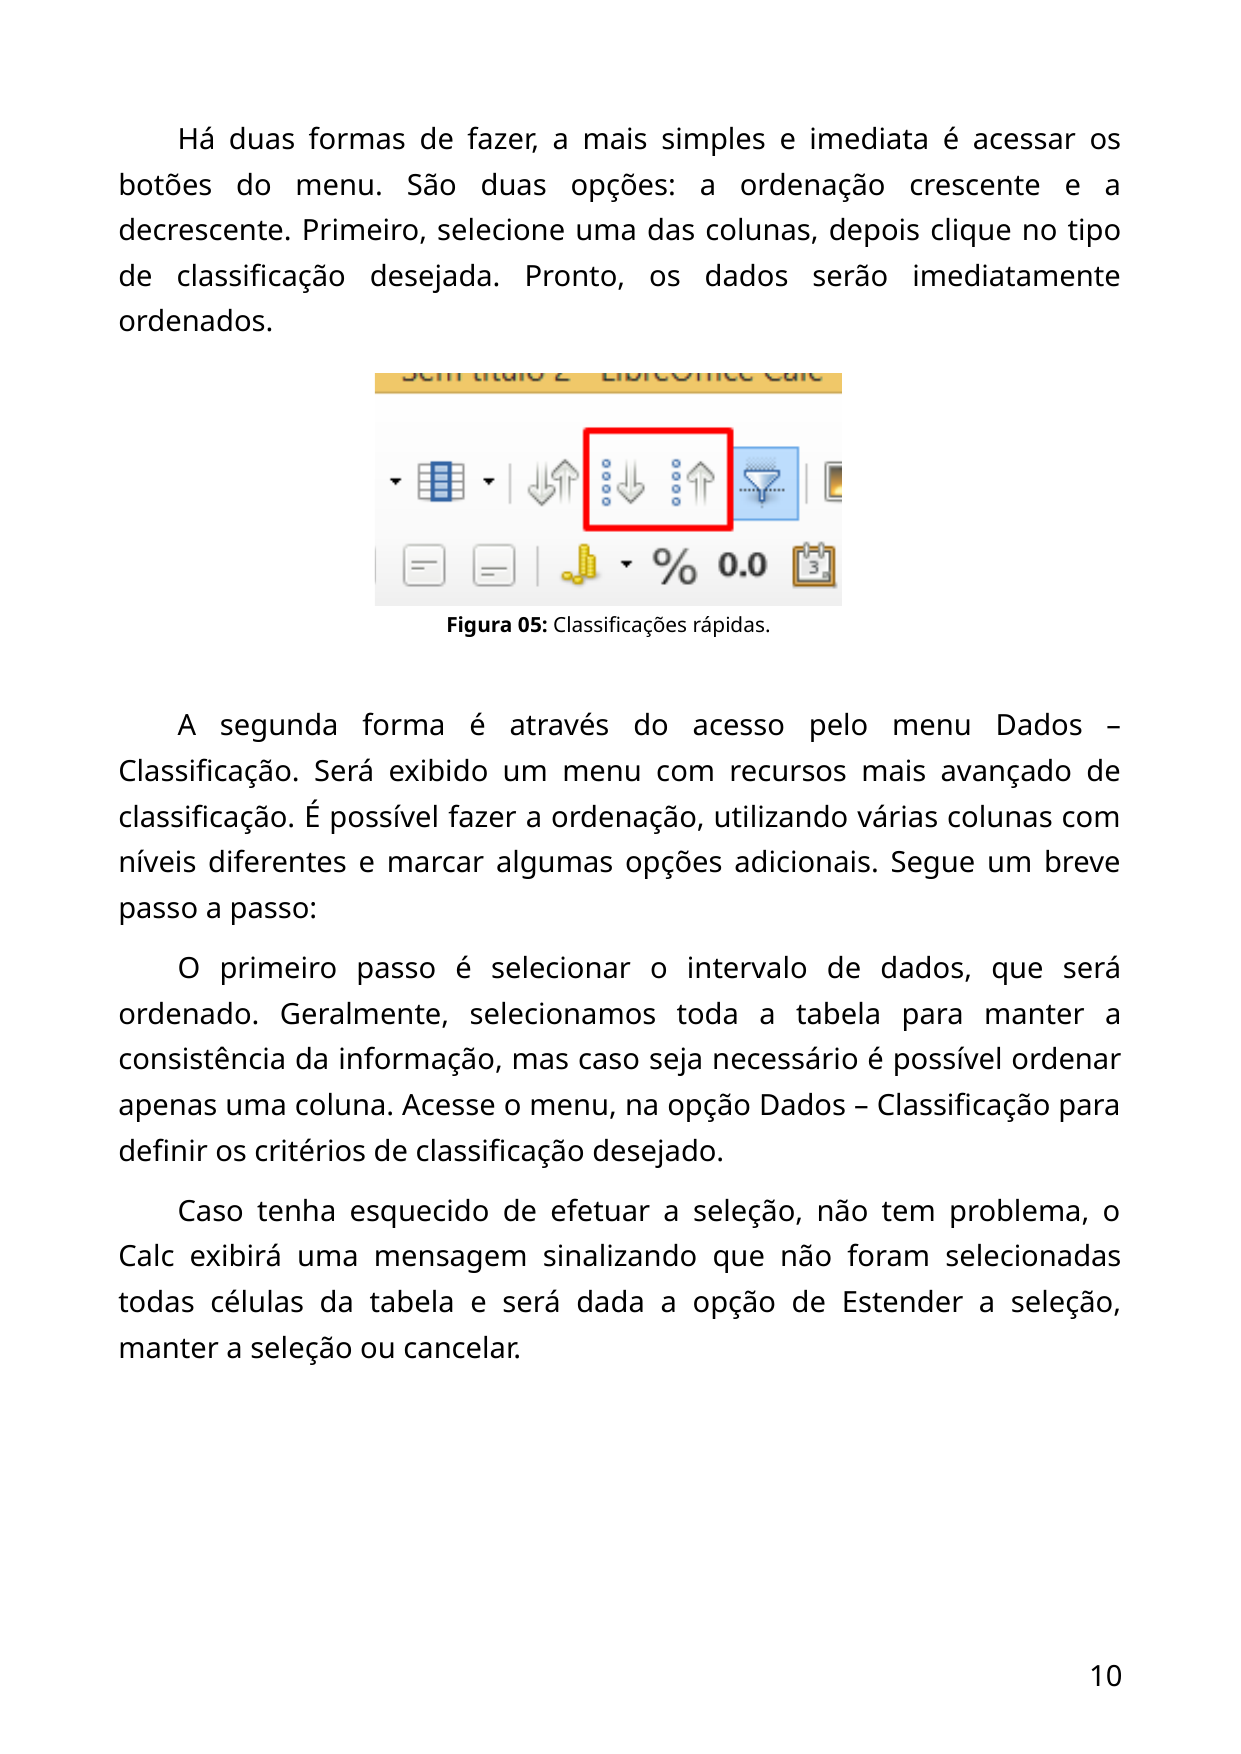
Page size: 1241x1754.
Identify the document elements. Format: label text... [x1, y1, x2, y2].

text Caso tenha esquecido de efetuar a seleção, não tem problema, o Calc exibirá uma mensagem sinalizando que não foram selecionadas todas células da tabela e será dada a opção de Estender a seleção, manter a seleção ou cancelar. [118, 1190, 1122, 1367]
text Figura 05: Classificações rápidas. [375, 606, 842, 638]
picture [374, 373, 842, 606]
text Há duas formas de fazer, a mais simples e imediata é acessar os botões do menu. São duas opções: a ordenação crescente e a decrescente. Primeiro, selecione uma das colunas, depois clique no tipo de classificação desejada. Pronto, os dados serão imediatamente ordenados. [118, 118, 1122, 340]
text A segunda forma é através do acesso pelo menu Dados – Classificação. Será exibido um menu com recursos mais avançado de classificação. É possível fazer a ordenação, utilizando várias colunas com níveis diferentes e marcar algumas opções adicionais. Segue um breve passo a passo: [118, 704, 1122, 927]
text O primeiro passo é selecionar o intervalo de dados, que será ordenado. Geralmente, selecionamos toda a tabela para manter a consistência da informação, mas caso seja necessário é possível ordenar apenas uma coluna. Acesse o menu, na opção Dados – Classificação para definir os critérios de classificação desejado. [118, 947, 1122, 1169]
